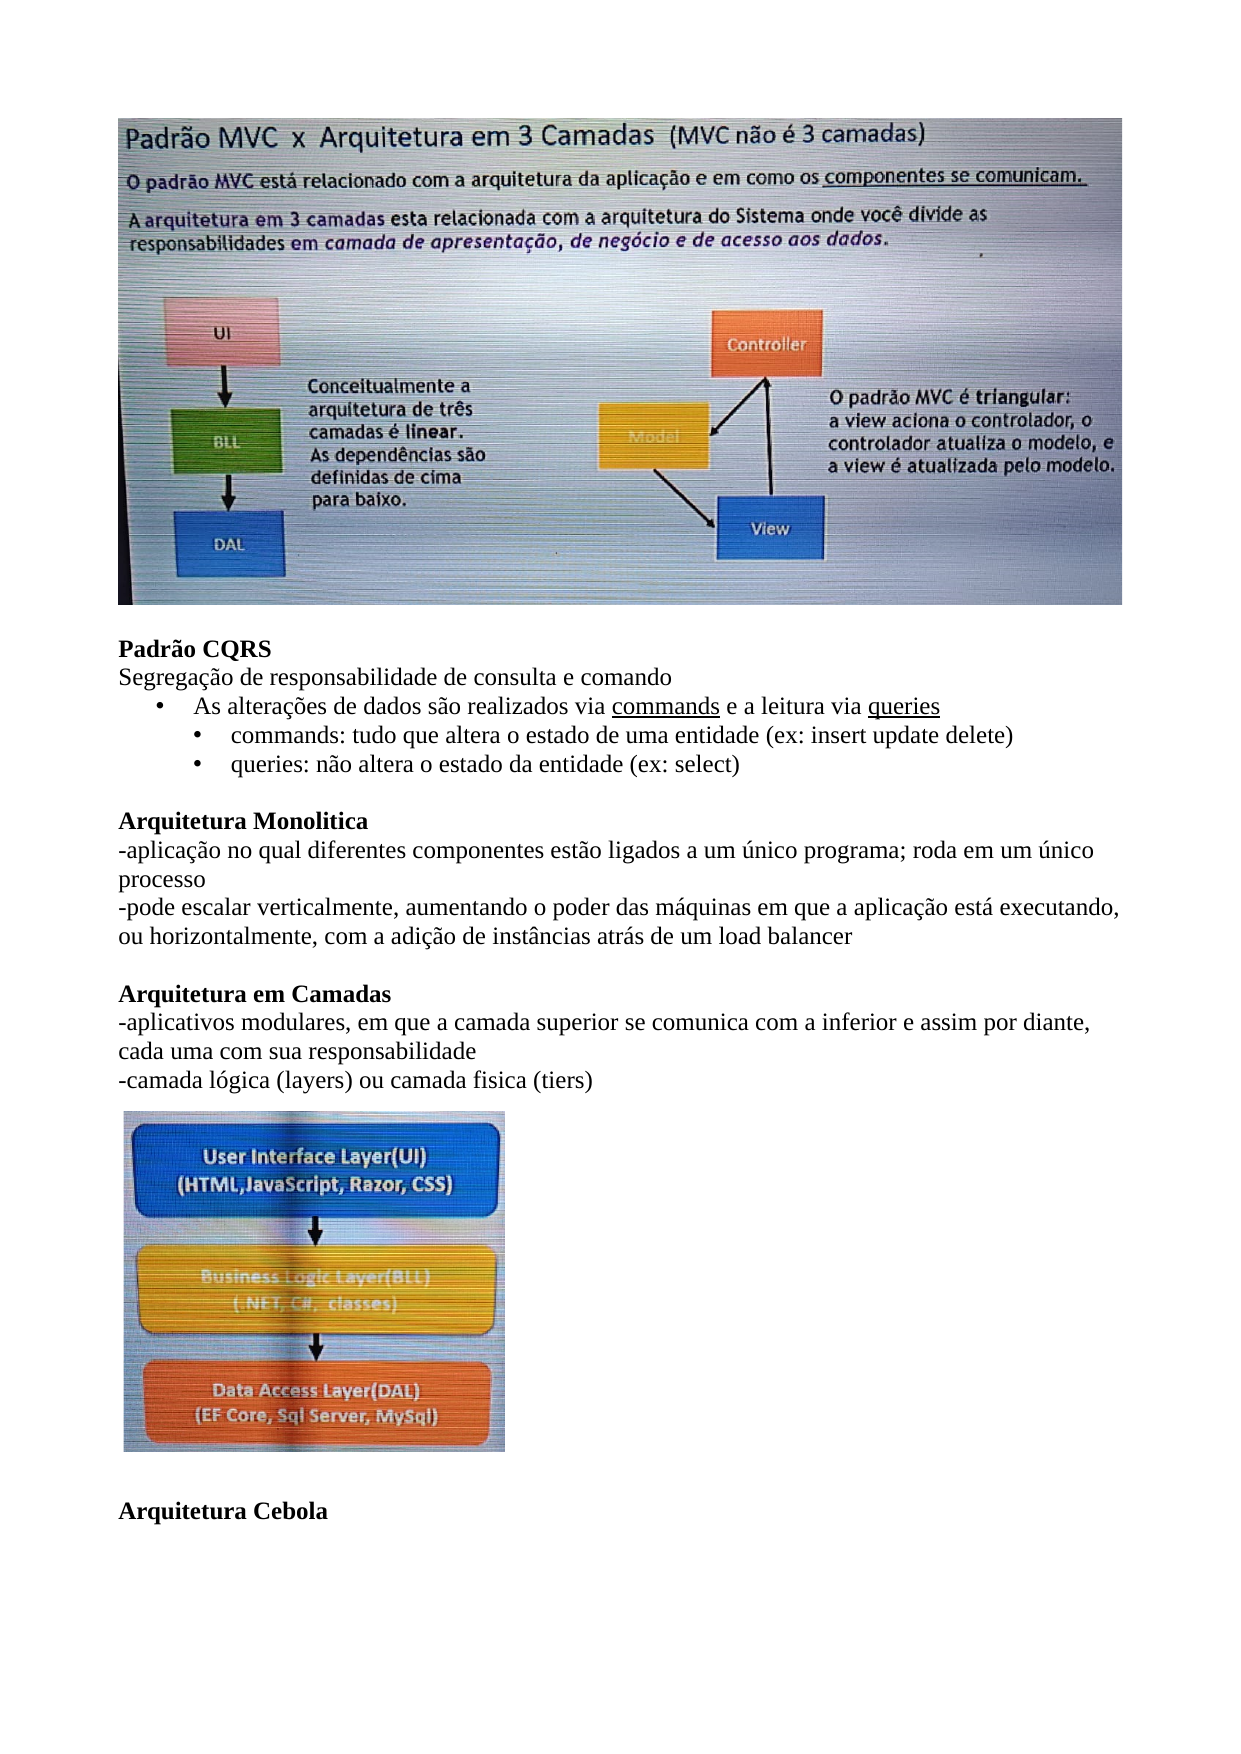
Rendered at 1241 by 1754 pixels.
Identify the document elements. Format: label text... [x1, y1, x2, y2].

picture [118, 118, 1123, 605]
text -pode escalar verticalmente, aumentando o poder das máquinas em que a aplicação está executando, ou horizontalmente, com a adição de instâncias atrás de um load balancer [118, 892, 1122, 950]
text -camada lógica (layers) ou camada fisica (tiers) [118, 1065, 1122, 1094]
picture [123, 1111, 505, 1452]
text Segregação de responsabilidade de consulta e comando [118, 662, 1122, 691]
list queries: não altera o estado da entidade (ex: select) [193, 749, 1122, 777]
list commands: tudo que altera o estado de uma entidade (ex: insert update delete) [193, 720, 1122, 749]
text Arquitetura em Camadas [118, 979, 1122, 1007]
text -aplicativos modulares, em que a camada superior se comunica com a inferior e assim por diante, cada uma com sua responsabilidade [118, 1007, 1122, 1065]
text -aplicação no qual diferentes componentes estão ligados a um único programa; roda em um único processo [118, 835, 1122, 892]
text Arquitetura Cebola [118, 1496, 1122, 1525]
text Arquitetura Monolitica [118, 806, 1122, 835]
text Padrão CQRS [118, 634, 1122, 662]
list As alterações de dados são realizados via commands e a leitura via queries [156, 691, 1122, 720]
